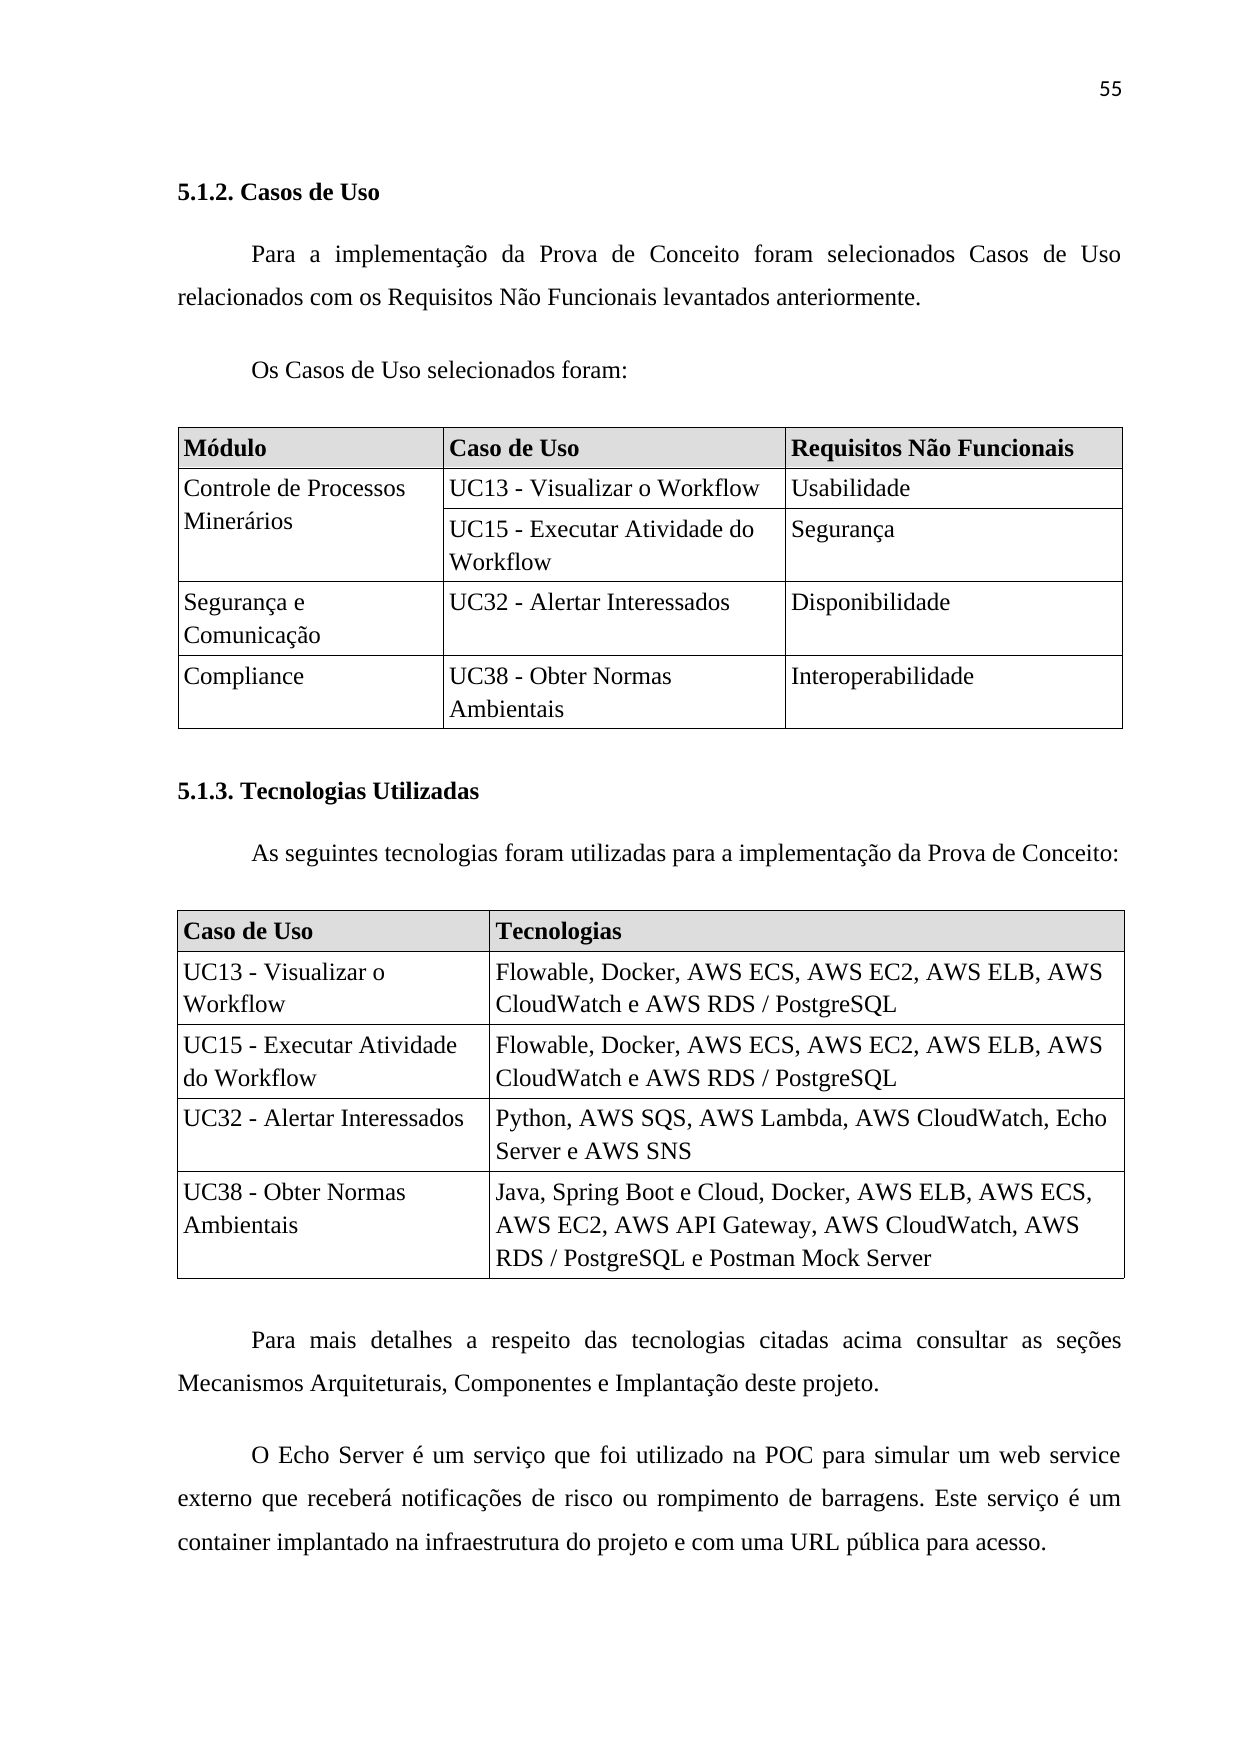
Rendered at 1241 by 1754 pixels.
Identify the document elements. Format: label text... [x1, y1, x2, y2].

table_cell Java, Spring Boot e Cloud, Docker, AWS ELB, AWS ECS, AWS EC2, AWS API Gateway, AWS CloudWatch, AWS RDS / PostgreSQL e Postman Mock Server [490, 1172, 1124, 1277]
subtitle 5.1.2. Casos de Uso [177, 177, 1122, 206]
table_cell UC32 - Alertar Interessados [444, 582, 785, 655]
table_cell UC38 - Obter Normas Ambientais [178, 1172, 489, 1277]
table_header Tecnologias [490, 911, 1124, 951]
table_cell Compliance [179, 656, 443, 728]
subtitle 5.1.3. Tecnologias Utilizadas [177, 776, 1122, 804]
table_header Caso de Uso [178, 911, 489, 951]
text Os Casos de Uso selecionados foram: [177, 355, 1122, 383]
table_header Caso de Uso [444, 428, 785, 467]
table_cell Disponibilidade [786, 582, 1122, 655]
text Para a implementação da Prova de Conceito foram selecionados Casos de Uso relacionados com os Requisitos Não Funcionais levantados anteriormente. [177, 239, 1122, 311]
table_header Módulo [179, 428, 443, 467]
table_cell UC15 - Executar Atividade do Workflow [178, 1025, 489, 1097]
table_cell UC32 - Alertar Interessados [178, 1099, 489, 1171]
table_cell Flowable, Docker, AWS ECS, AWS EC2, AWS ELB, AWS CloudWatch e AWS RDS / PostgreSQL [490, 1025, 1124, 1097]
table_cell Controle de Processos Minerários [179, 469, 443, 581]
table_cell Usabilidade [786, 469, 1122, 508]
table_header Requisitos Não Funcionais [786, 428, 1122, 467]
text As seguintes tecnologias foram utilizadas para a implementação da Prova de Conceito: [177, 838, 1122, 867]
table_cell Python, AWS SQS, AWS Lambda, AWS CloudWatch, Echo Server e AWS SNS [490, 1099, 1124, 1171]
table_cell UC38 - Obter Normas Ambientais [444, 656, 785, 728]
text Para mais detalhes a respeito das tecnologias citadas acima consultar as seções Mecanismos Arquiteturais, Componentes e Implantação deste projeto. [177, 1325, 1122, 1397]
table_cell Segurança [786, 509, 1122, 581]
table_cell Interoperabilidade [786, 656, 1122, 728]
table_cell UC13 - Visualizar o Workflow [178, 952, 489, 1024]
table_cell Segurança e Comunicação [179, 582, 443, 655]
table_cell UC15 - Executar Atividade do Workflow [444, 509, 785, 581]
table_cell UC13 - Visualizar o Workflow [444, 469, 785, 508]
table_cell Flowable, Docker, AWS ECS, AWS EC2, AWS ELB, AWS CloudWatch e AWS RDS / PostgreSQL [490, 952, 1124, 1024]
text O Echo Server é um serviço que foi utilizado na POC para simular um web service externo que receberá notificações de risco ou rompimento de barragens. Este serviço é um container implantado na infraestrutura do projeto e com uma URL pública para acesso. [177, 1440, 1122, 1555]
